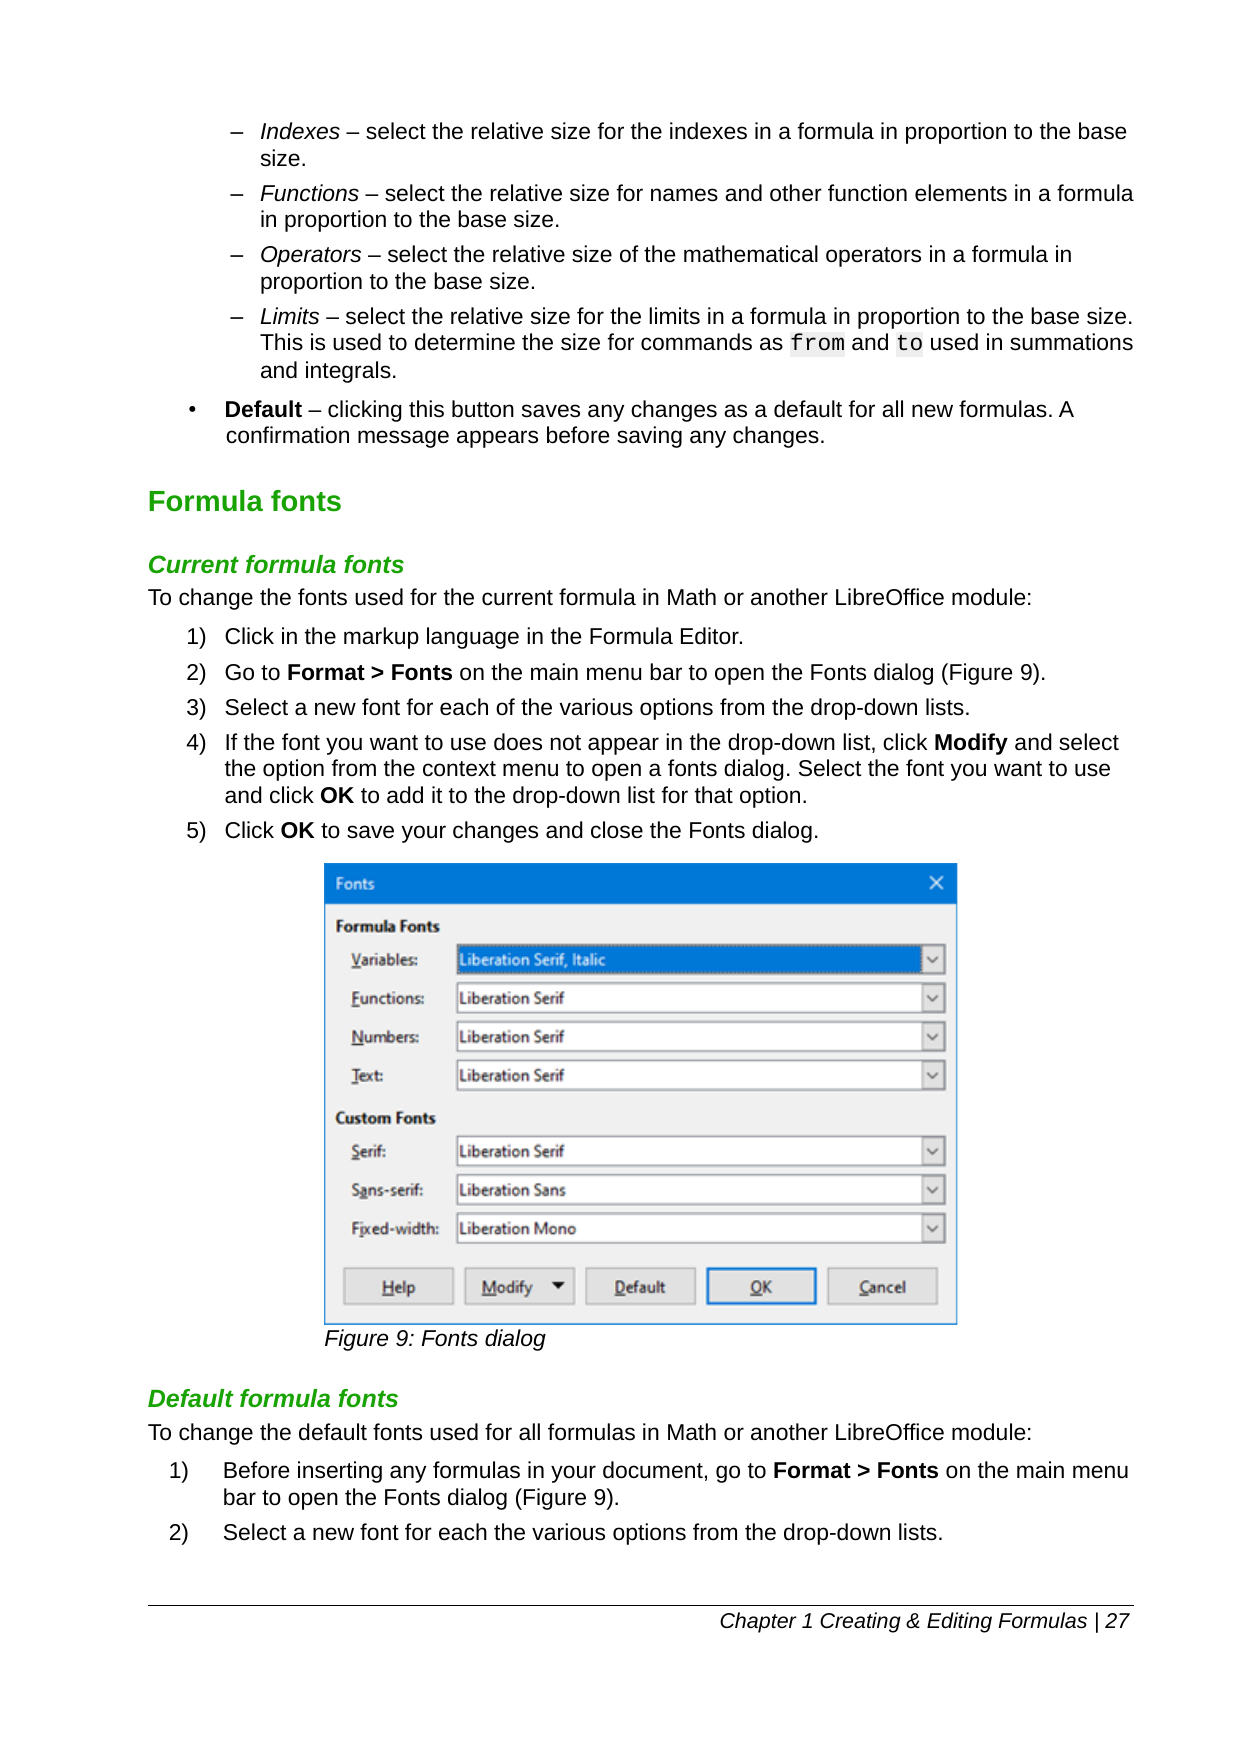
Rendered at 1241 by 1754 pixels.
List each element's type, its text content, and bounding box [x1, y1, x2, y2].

text Figure 9: Fonts dialog [324, 1325, 958, 1351]
list Before inserting any formulas in your document, go to Format > Fonts on the main menu bar to open the Fonts dialog (Figure 9). [189, 1457, 1134, 1510]
text To change the default fonts used for all formulas in Math or another LibreOffice module: [148, 1418, 1134, 1445]
subtitle Default formula fonts [148, 1384, 1134, 1412]
list Go to Format > Fonts on the main menu bar to open the Fonts dialog (Figure 9). [207, 658, 1134, 685]
list Click OK to save your changes and close the Fonts dialog. [207, 817, 1134, 843]
list Default – clicking this button saves any changes as a default for all new formulas. A confirmation message appears before saving any changes. [185, 393, 1134, 451]
subtitle Current formula fonts [148, 550, 1134, 578]
list If the font you want to use does not appear in the drop-down list, click Modify and select the option from the context menu to open a fonts dialog. Select the font you want to use and click OK to add it to the drop-down list for that option. [207, 729, 1134, 808]
subtitle Formula fonts [148, 484, 1134, 517]
list Click in the markup language in the Formula Editor. [207, 623, 1134, 649]
picture [324, 863, 958, 1325]
list Indexes – select the relative size for the indexes in a formula in proportion to the base size. [230, 118, 1134, 171]
list Limits – select the relative size for the limits in a formula in proportion to the base size. This is used to determine the size for commands as from and to used in summations and integrals. [230, 303, 1134, 384]
list Operators – select the relative size of the mathematical operators in a formula in proportion to the base size. [230, 241, 1134, 294]
text To change the fonts used for the current formula in Math or another LibreOffice module: [148, 584, 1134, 611]
list Select a new font for each the various options from the drop-down lists. [189, 1519, 1134, 1545]
list Functions – select the relative size for names and other function elements in a formula in proportion to the base size. [230, 180, 1134, 232]
list Select a new font for each of the various options from the drop-down lists. [207, 694, 1134, 720]
